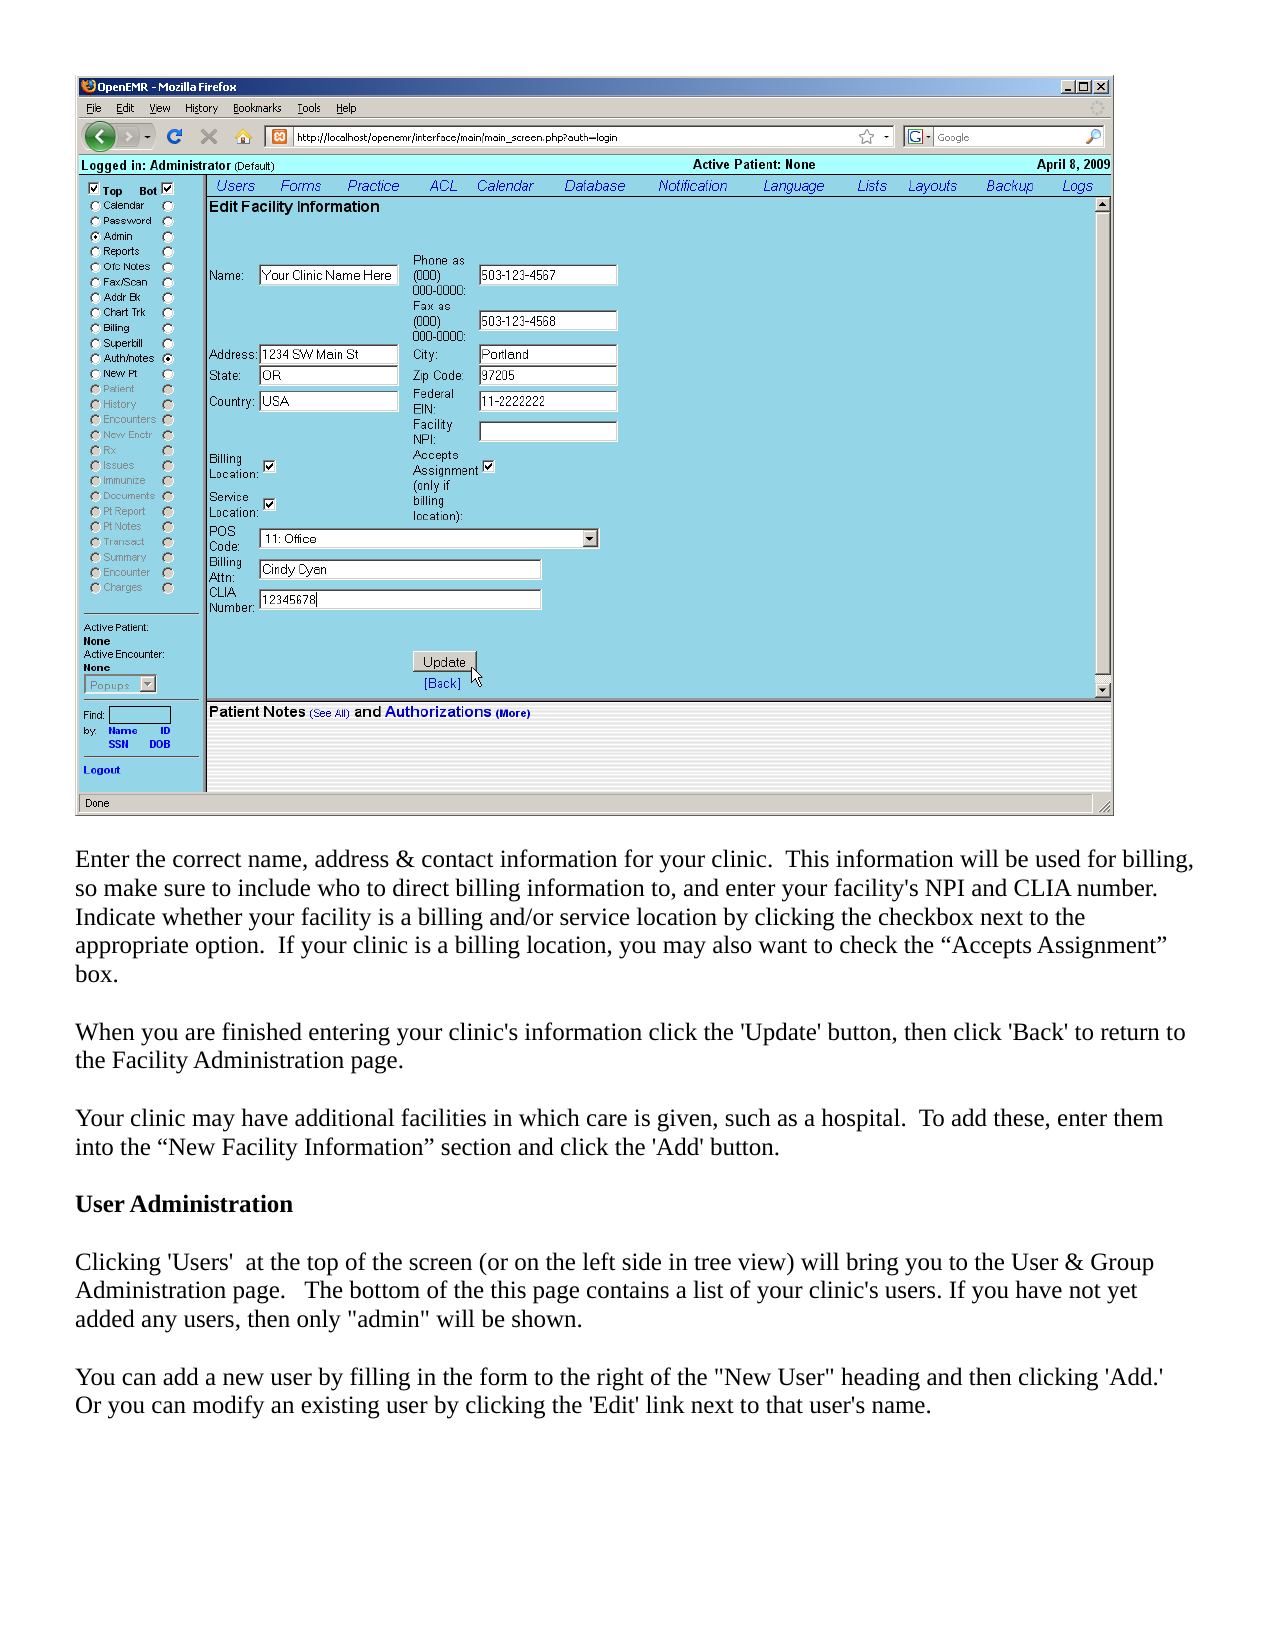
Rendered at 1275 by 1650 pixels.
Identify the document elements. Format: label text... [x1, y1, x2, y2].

text Your clinic may have additional facilities in which care is given, such as a hospital. To add these, enter them into the “New Facility Information” section and click the 'Add' button. [75, 1103, 1200, 1160]
text Enter the correct name, address & contact information for your clinic. This information will be used for billing, so make sure to include who to direct billing information to, and enter your facility's NPI and CLIA number. Indicate whether your facility is a billing and/or service location by clicking the checkbox next to the appropriate option. If your clinic is a billing location, you may also want to check the “Accepts Assignment” box. [75, 844, 1200, 988]
text You can add a new user by filling in the form to the right of the "New User" heading and then clicking 'Add.' Or you can modify an existing user by clicking the 'Edit' link next to that user's name. [75, 1362, 1200, 1419]
text Clicking 'Users' at the top of the screen (or on the left side in tree view) will bring you to the User & Group Administration page. The bottom of the this page contains a list of your clinic's users. If you have not yet added any users, then only "admin" will be shown. [75, 1247, 1200, 1333]
text User Administration [75, 1189, 1200, 1218]
picture [75, 75, 1114, 816]
text When you are finished entering your clinic's information click the 'Update' button, then click 'Back' to return to the Facility Administration page. [75, 1017, 1200, 1074]
